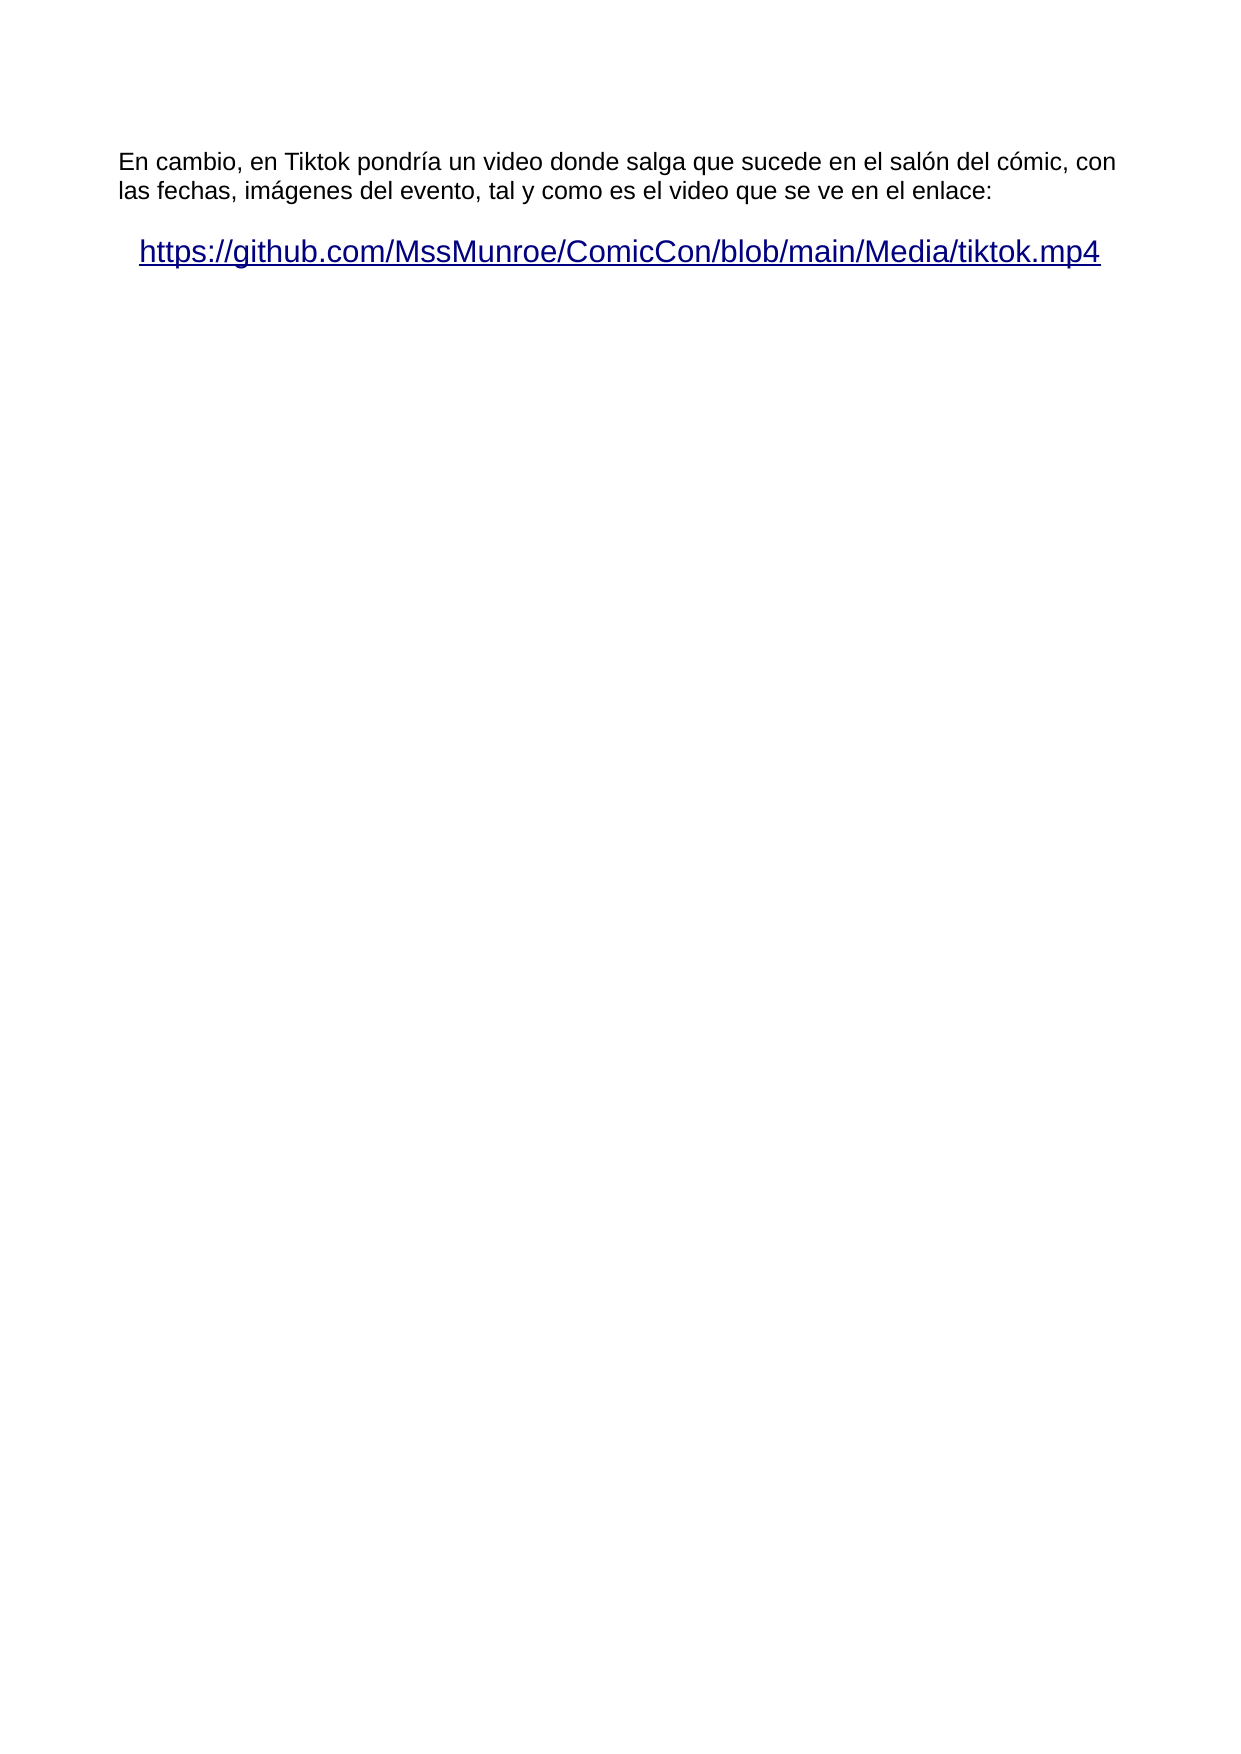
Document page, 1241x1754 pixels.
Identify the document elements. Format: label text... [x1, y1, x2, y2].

text https://github.com/MssMunroe/ComicCon/blob/main/Media/tiktok.mp4 [118, 233, 1122, 269]
text En cambio, en Tiktok pondría un video donde salga que sucede en el salón del cómic, con las fechas, imágenes del evento, tal y como es el video que se ve en el enlace: [118, 147, 1122, 204]
